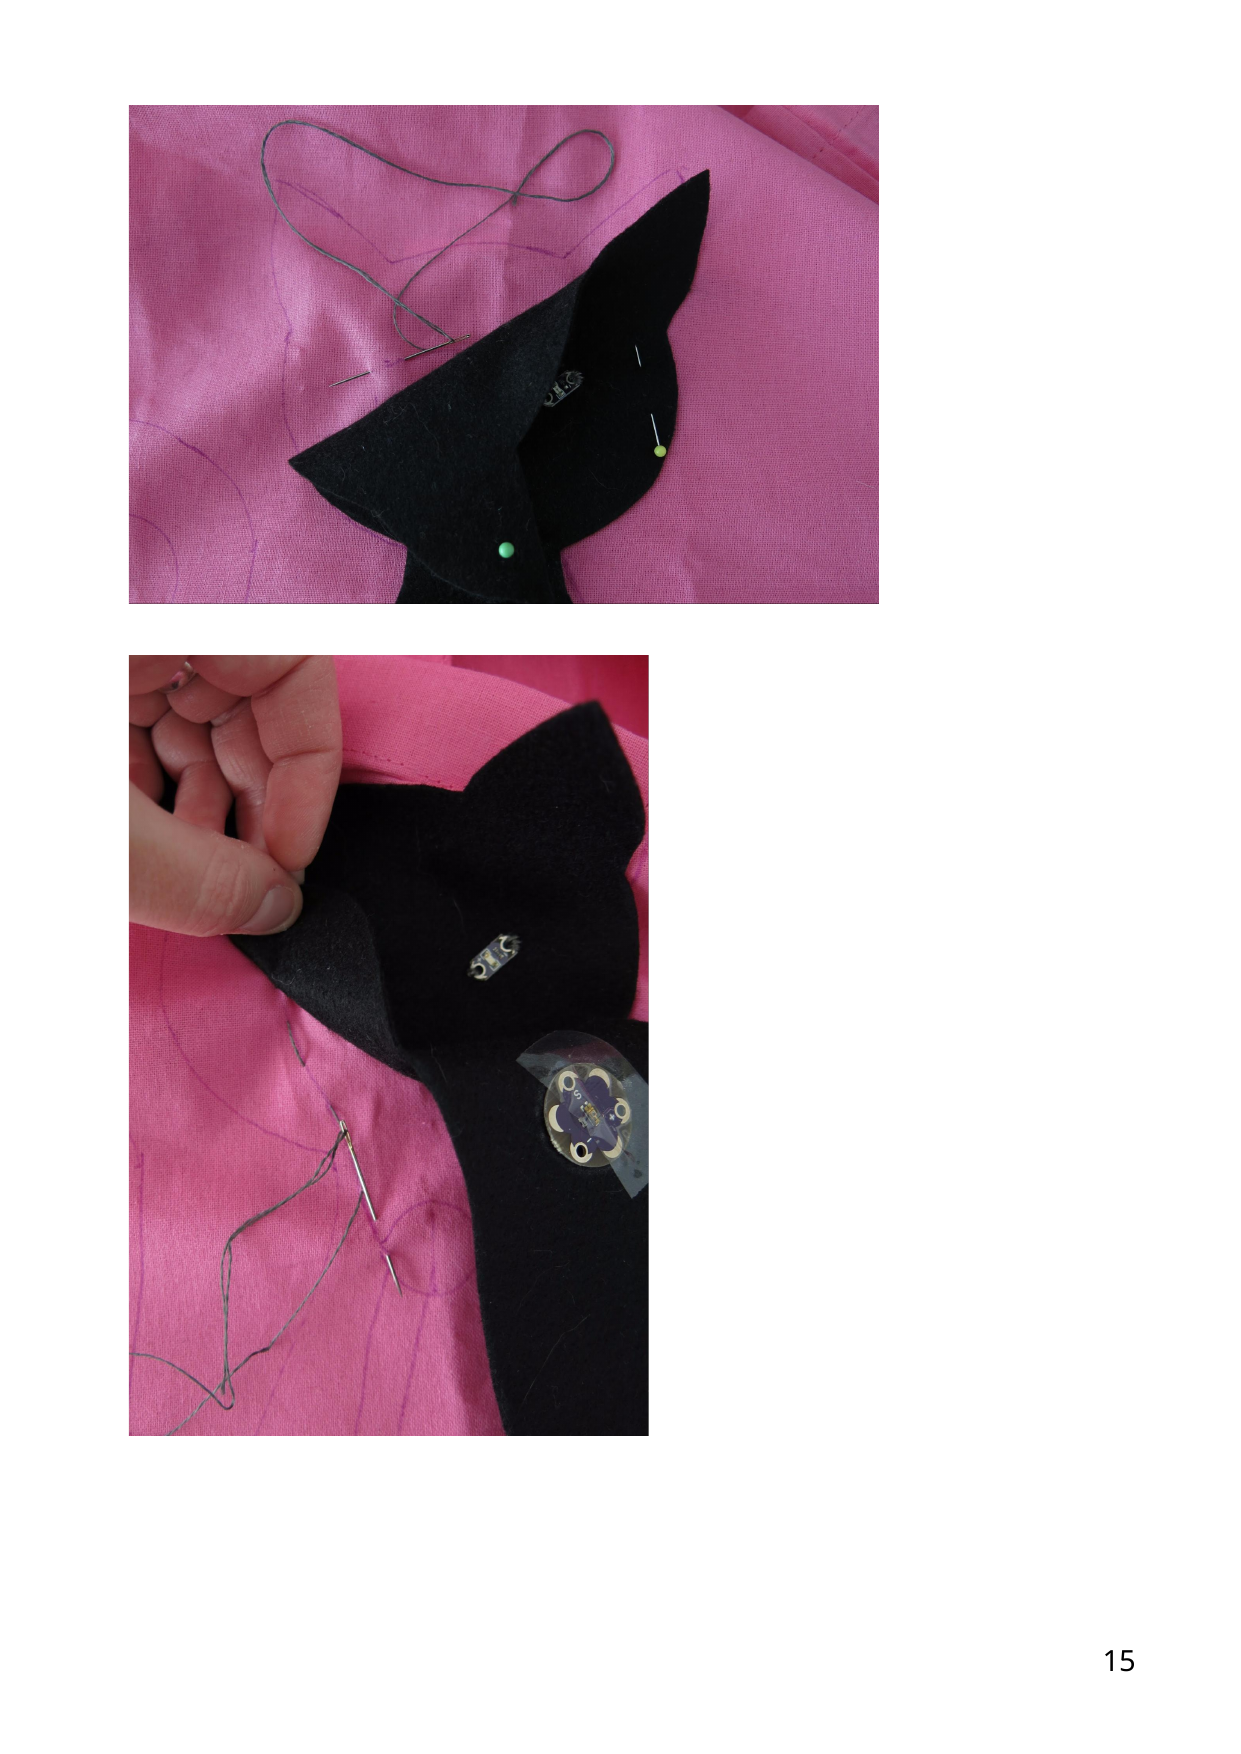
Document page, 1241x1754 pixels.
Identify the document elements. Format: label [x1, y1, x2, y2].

picture [128, 105, 879, 604]
picture [128, 655, 649, 1436]
